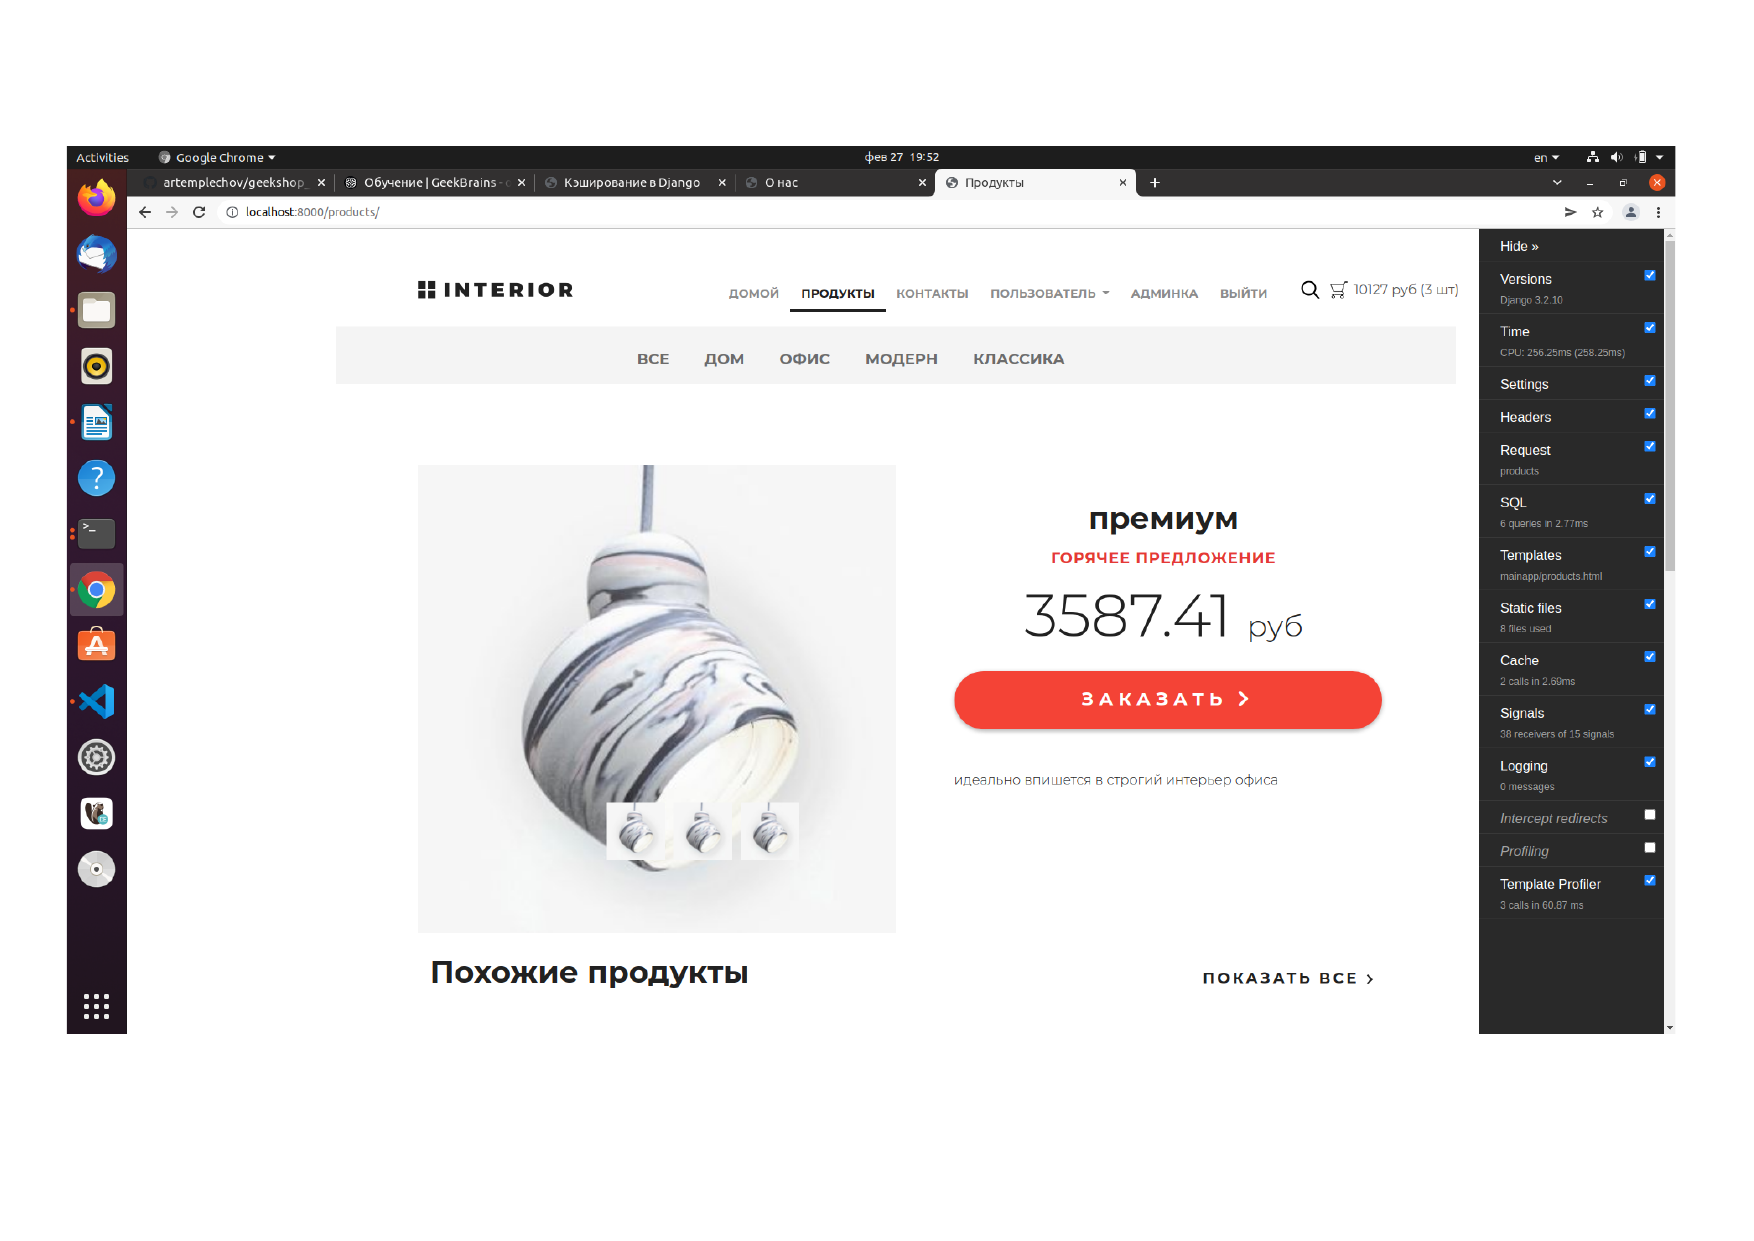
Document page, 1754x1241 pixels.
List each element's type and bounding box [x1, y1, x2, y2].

picture [66, 146, 1676, 1034]
